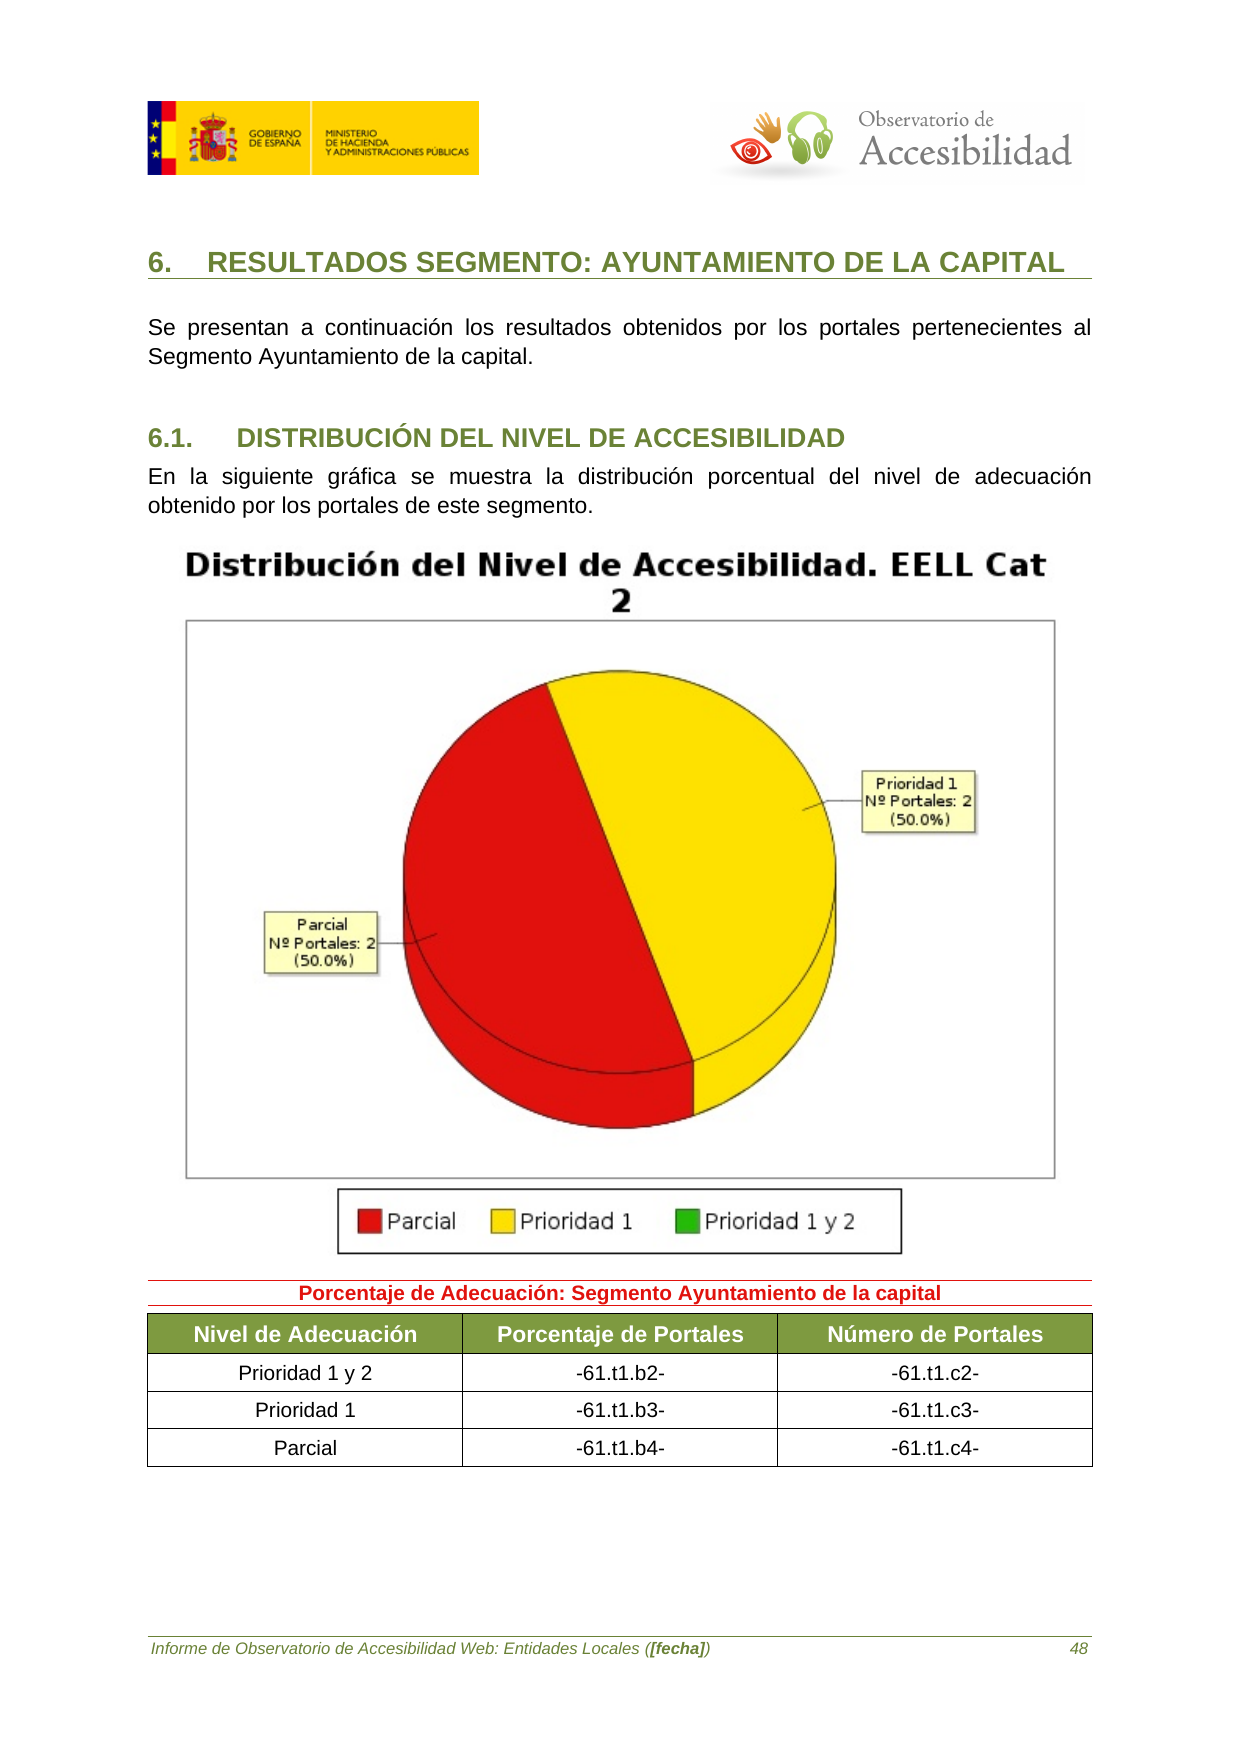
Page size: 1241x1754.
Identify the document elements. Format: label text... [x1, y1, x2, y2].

picture [147, 101, 479, 175]
text Porcentaje de Adecuación: Segmento Ayuntamiento de la capital [148, 1281, 1092, 1305]
table_cell -61.t1.b4- [463, 1429, 777, 1466]
table_header Número de Portales [778, 1314, 1092, 1353]
table_cell -61.t1.c4- [778, 1429, 1092, 1466]
table_cell -61.t1.c3- [778, 1392, 1092, 1428]
subtitle Distribución del nivel de accesibilidad [148, 422, 1092, 453]
subtitle Resultados Segmento: Ayuntamiento de la capital [148, 245, 1092, 278]
table_header Porcentaje de Portales [463, 1314, 777, 1353]
table_cell Prioridad 1 [148, 1392, 462, 1428]
table_cell Prioridad 1 y 2 [148, 1354, 462, 1391]
table_header Nivel de Adecuación [148, 1314, 462, 1353]
text En la siguiente gráfica se muestra la distribución porcentual del nivel de adecuación obtenido por los portales de este segmento. [148, 463, 1092, 518]
table_cell -61.t1.b3- [463, 1392, 777, 1428]
table_cell -61.t1.c2- [778, 1354, 1092, 1391]
picture [178, 545, 1062, 1256]
table_cell -61.t1.b2- [463, 1354, 777, 1391]
picture [710, 102, 1086, 185]
text Se presentan a continuación los resultados obtenidos por los portales pertenecientes al Segmento Ayuntamiento de la capital. [148, 314, 1092, 369]
table_cell Parcial [148, 1429, 462, 1466]
